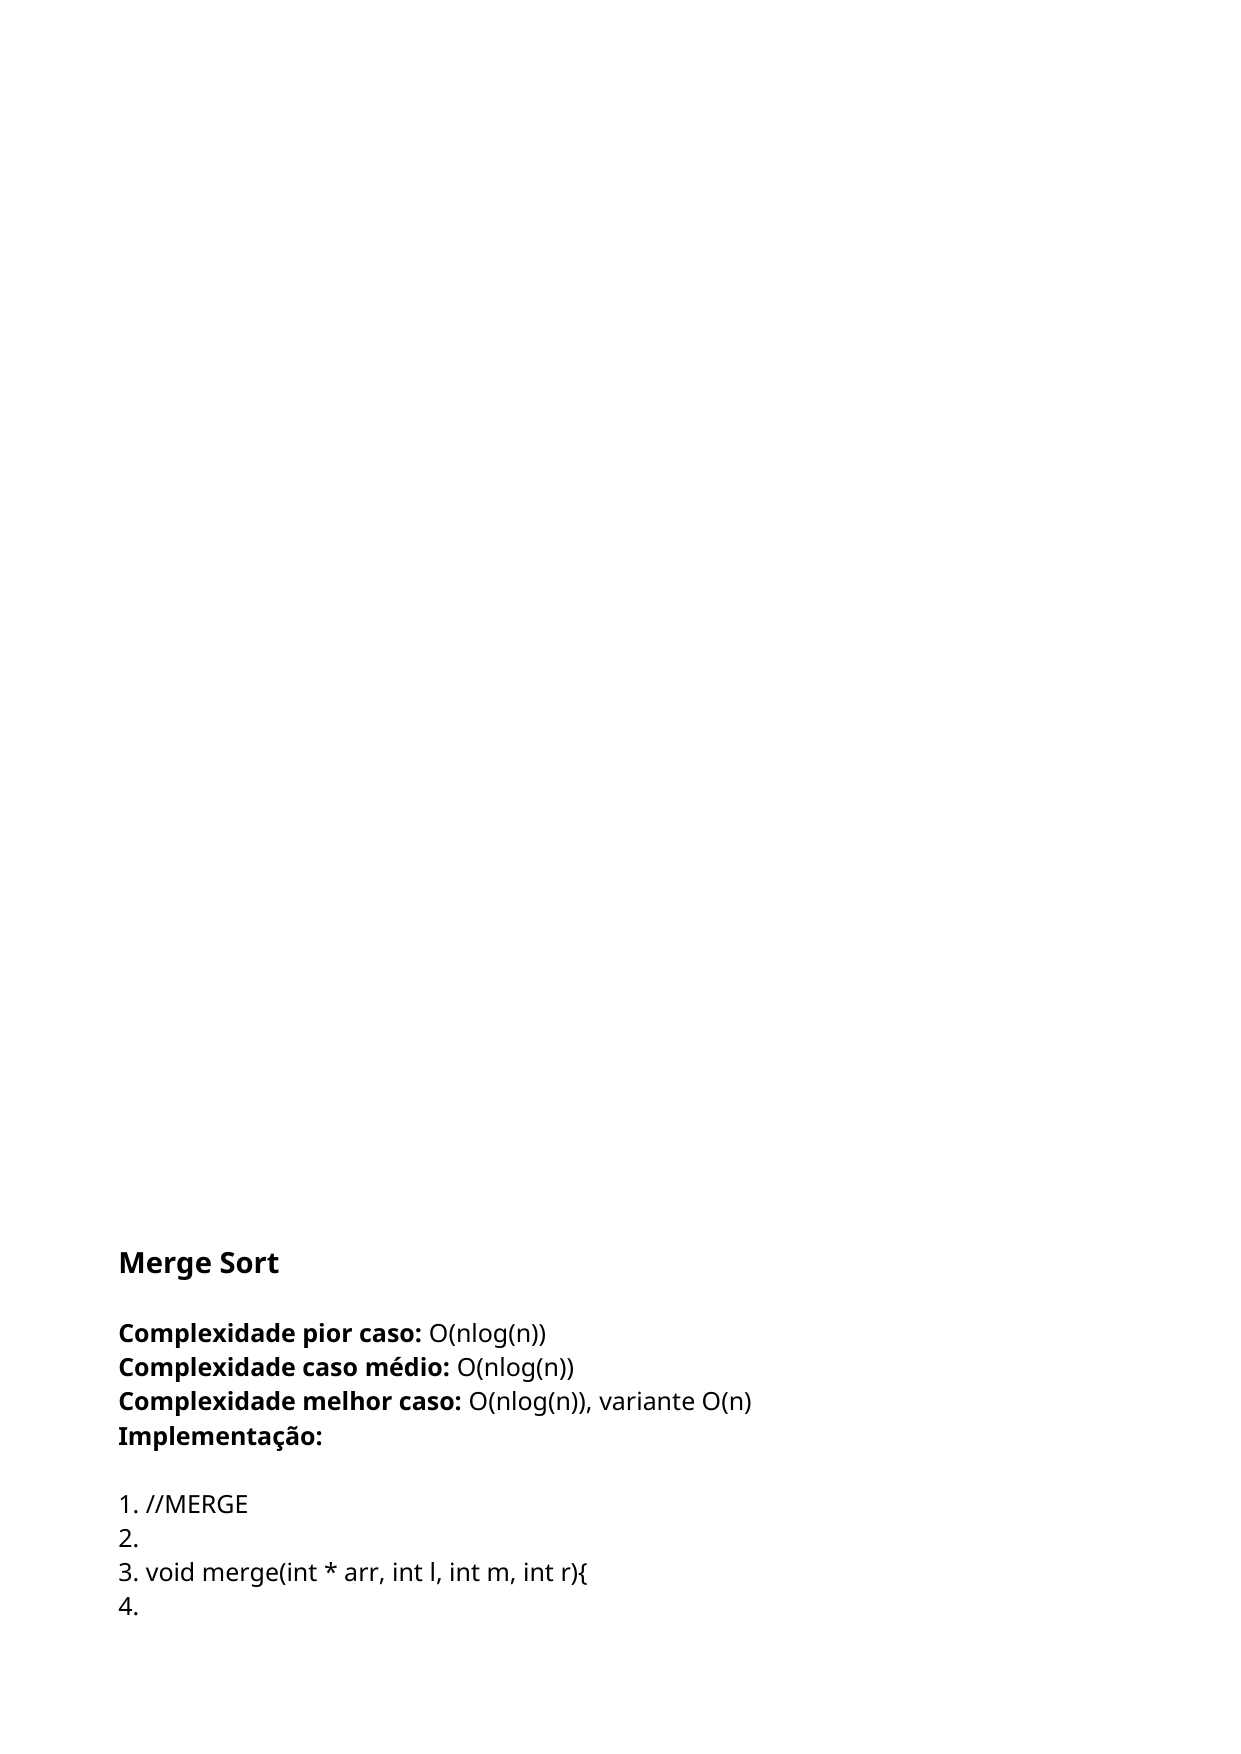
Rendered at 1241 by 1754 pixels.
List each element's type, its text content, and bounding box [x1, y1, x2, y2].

text Merge Sort [118, 1242, 1122, 1282]
text Complexidade pior caso: O(nlog(n)) [118, 1316, 1122, 1350]
text Complexidade caso médio: O(nlog(n)) [118, 1350, 1122, 1384]
text Implementação: [118, 1418, 1122, 1452]
text 2. [118, 1520, 1122, 1554]
text 4. [118, 1588, 1122, 1622]
text 3. void merge(int * arr, int l, int m, int r){ [118, 1554, 1122, 1588]
text 1. //MERGE [118, 1486, 1122, 1520]
text Complexidade melhor caso: O(nlog(n)), variante O(n) [118, 1384, 1122, 1418]
